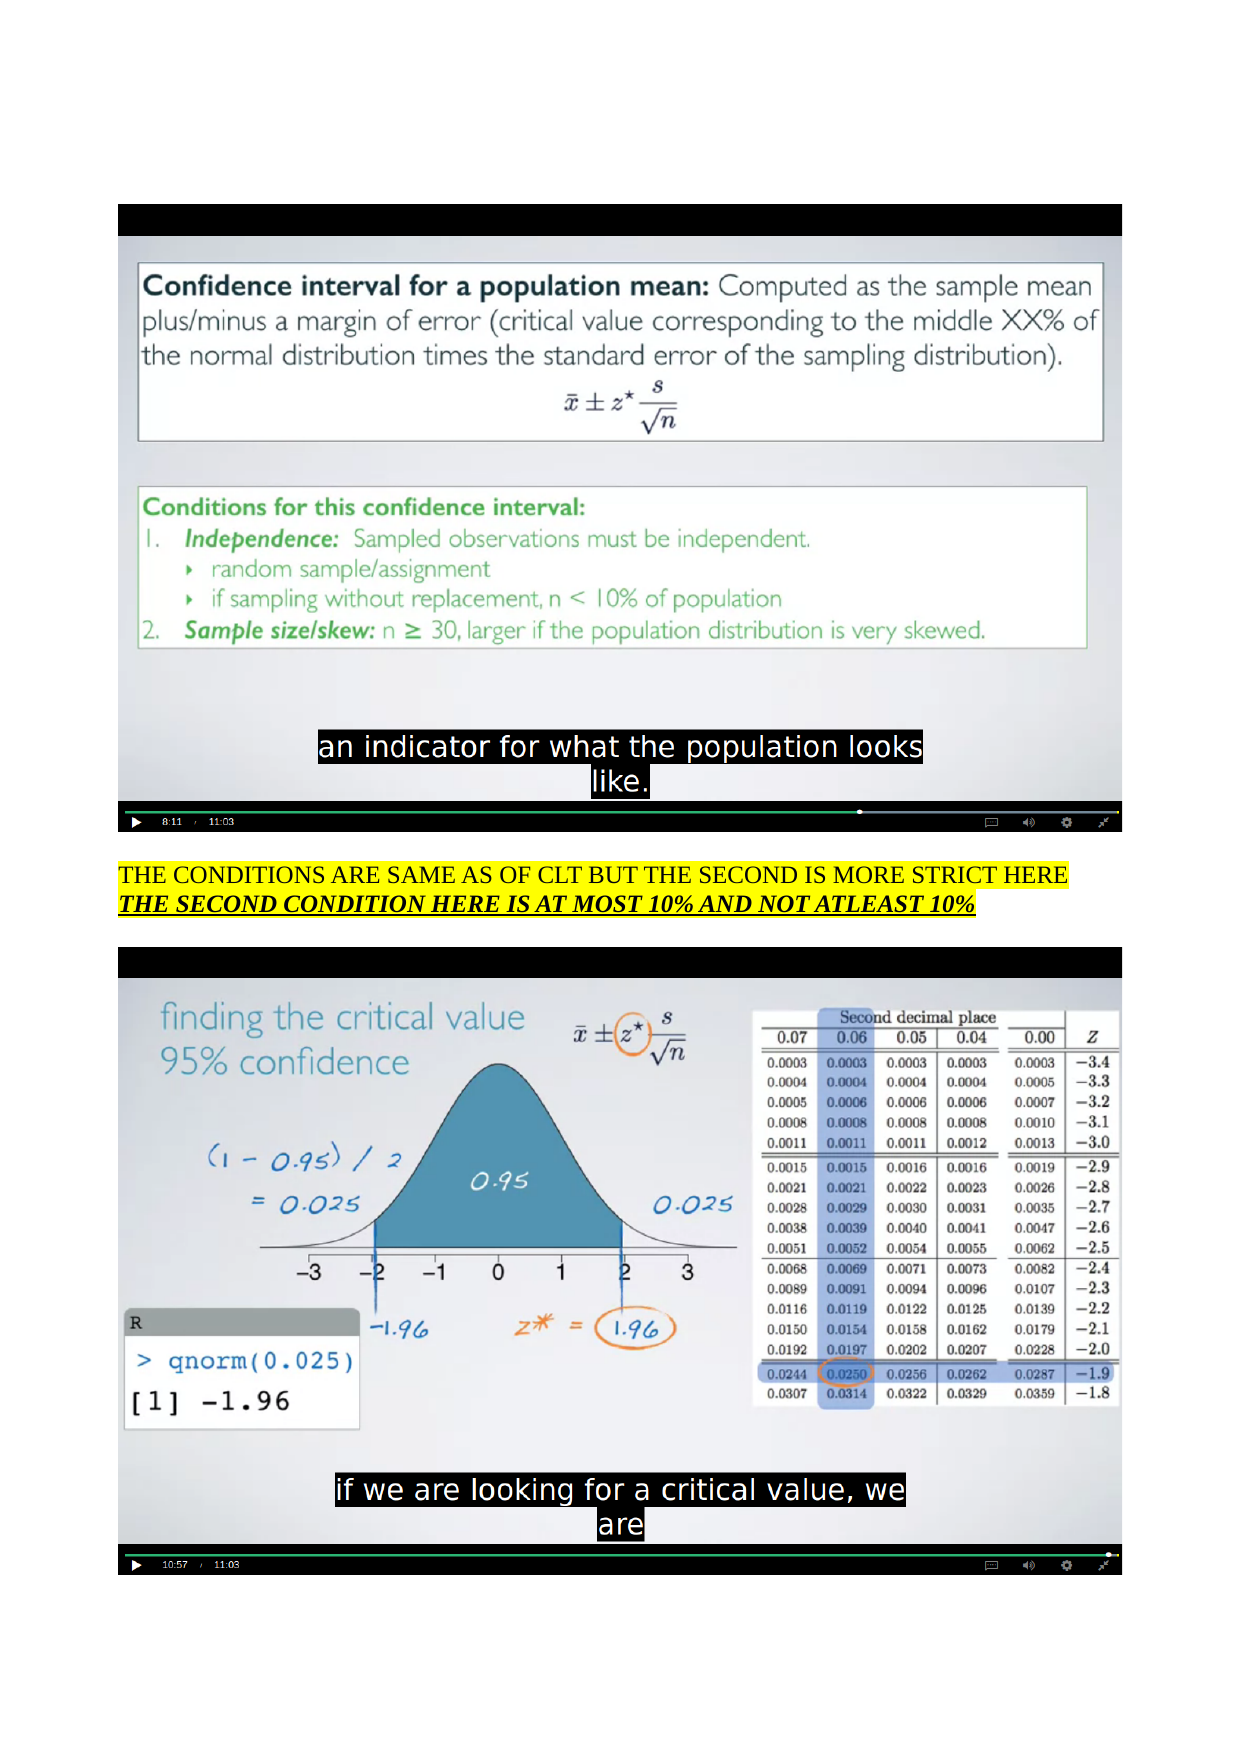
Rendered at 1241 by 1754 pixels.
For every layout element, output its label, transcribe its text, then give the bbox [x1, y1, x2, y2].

picture [118, 947, 1123, 1575]
picture [118, 204, 1123, 832]
text THE SECOND CONDITION HERE IS AT MOST 10% AND NOT ATLEAST 10% [118, 889, 1122, 918]
text THE CONDITIONS ARE SAME AS OF CLT BUT THE SECOND IS MORE STRICT HERE [118, 861, 1122, 889]
